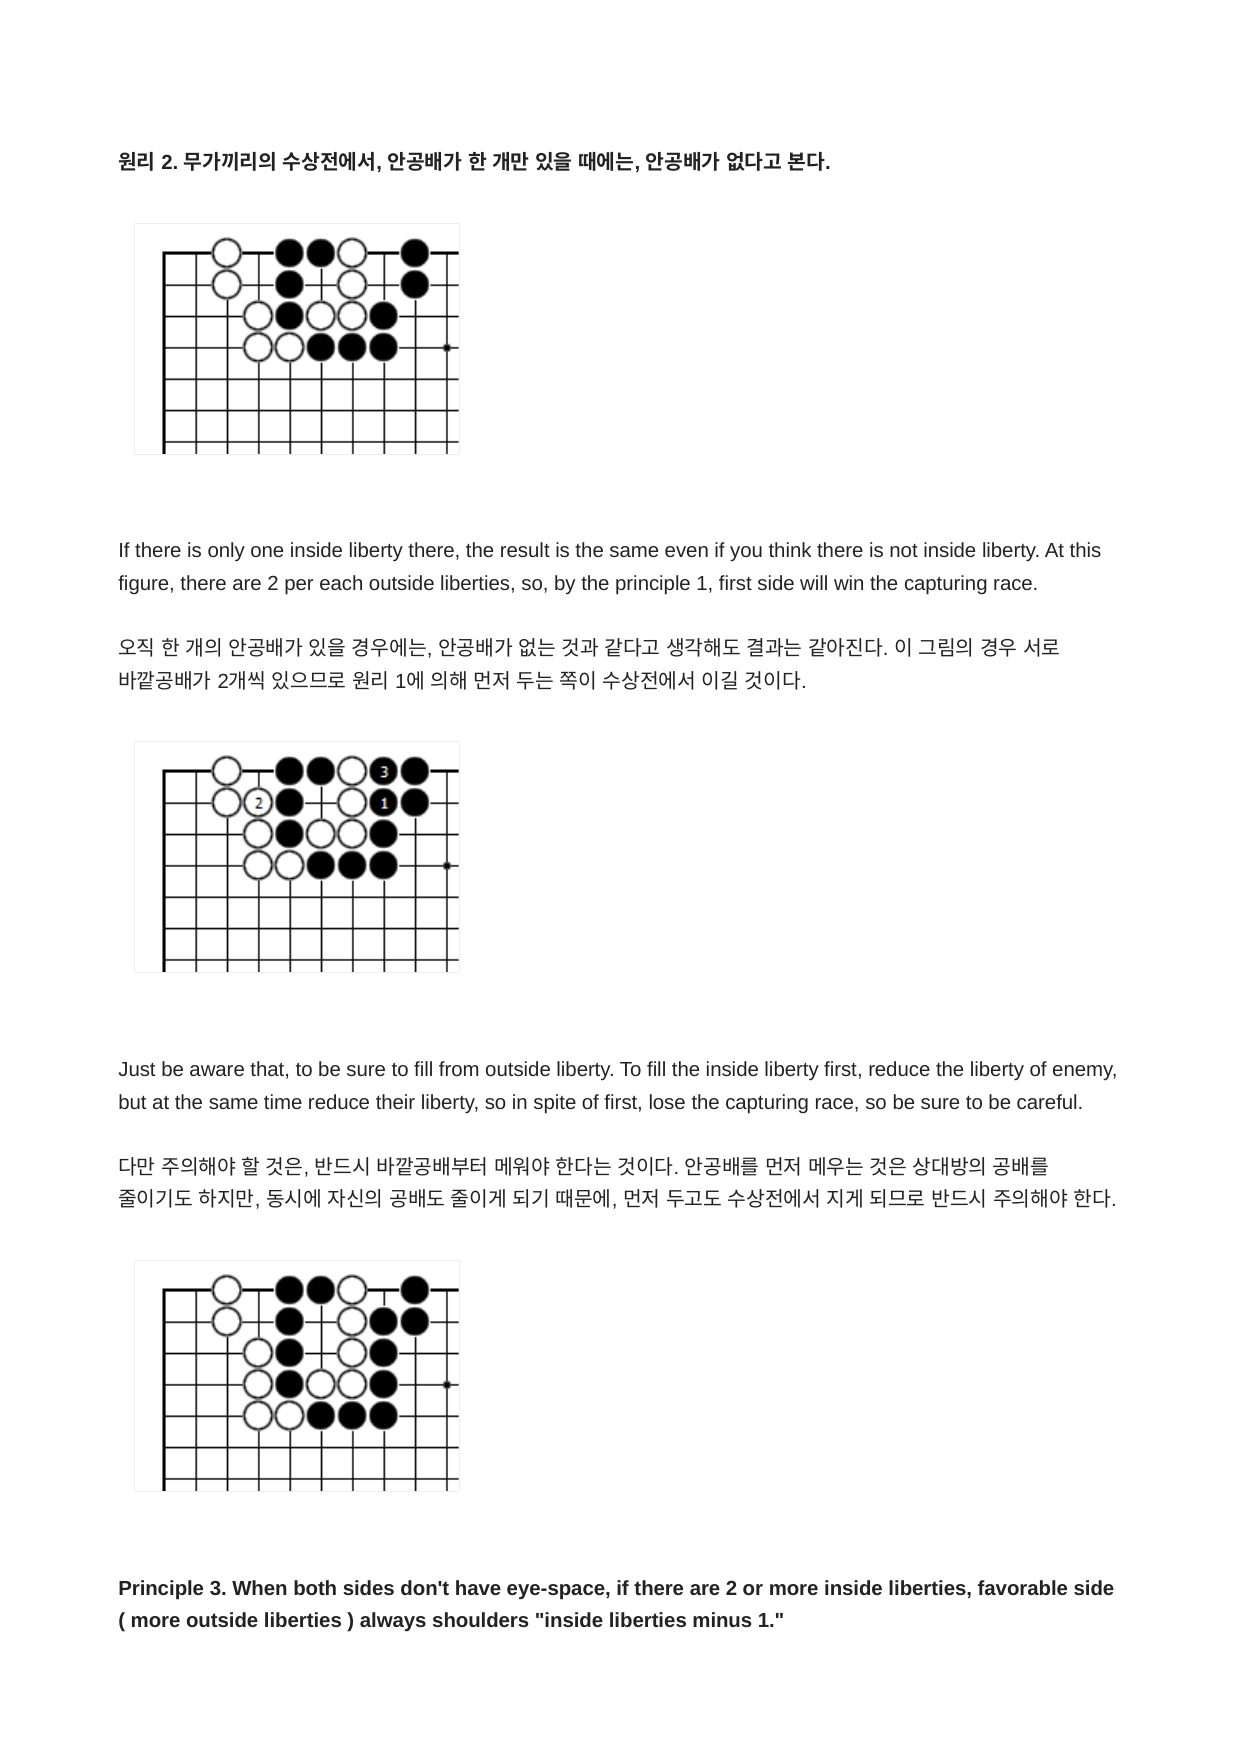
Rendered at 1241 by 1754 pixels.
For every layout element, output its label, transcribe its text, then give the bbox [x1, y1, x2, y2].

text If there is only one inside liberty there, the result is the same even if you think there is not inside liberty. At this figure, there are 2 per each outside liberties, so, by the principle 1, first side will win the capturing race. 오직 한 개의 안공배가 있을 경우에는, 안공배가 없는 것과 같다고 생각해도 결과는 같아진다. 이 그림의 경우 서로 바깥공배가 2개씩 있으므로 원리 1에 의해 먼저 두는 쪽이 수상전에서 이길 것이다. [118, 506, 1122, 693]
text 원리 2. 무가끼리의 수상전에서, 안공배가 한 개만 있을 때에는, 안공배가 없다고 본다. [118, 118, 1122, 174]
text Principle 3. When both sides don't have eye-space, if there are 2 or more inside liberties, favorable side ( more outside liberties ) always shoulders "inside liberties minus 1." [118, 1543, 1122, 1632]
text Just be aware that, to be sure to fill from outside liberty. To fill the inside liberty first, reduce the liberty of enemy, but at the same time reduce their liberty, so in spite of first, lose the capturing race, so be sure to be careful. 다만 주의해야 할 것은, 반드시 바깥공배부터 메워야 한다는 것이다. 안공배를 먼저 메우는 것은 상대방의 공배를 줄이기도 하지만, 동시에 자신의 공배도 줄이게 되기 때문에, 먼저 두고도 수상전에서 지게 되므로 반드시 주의해야 한다. [118, 1025, 1122, 1211]
picture [135, 742, 459, 972]
picture [135, 1261, 459, 1491]
picture [135, 224, 459, 454]
